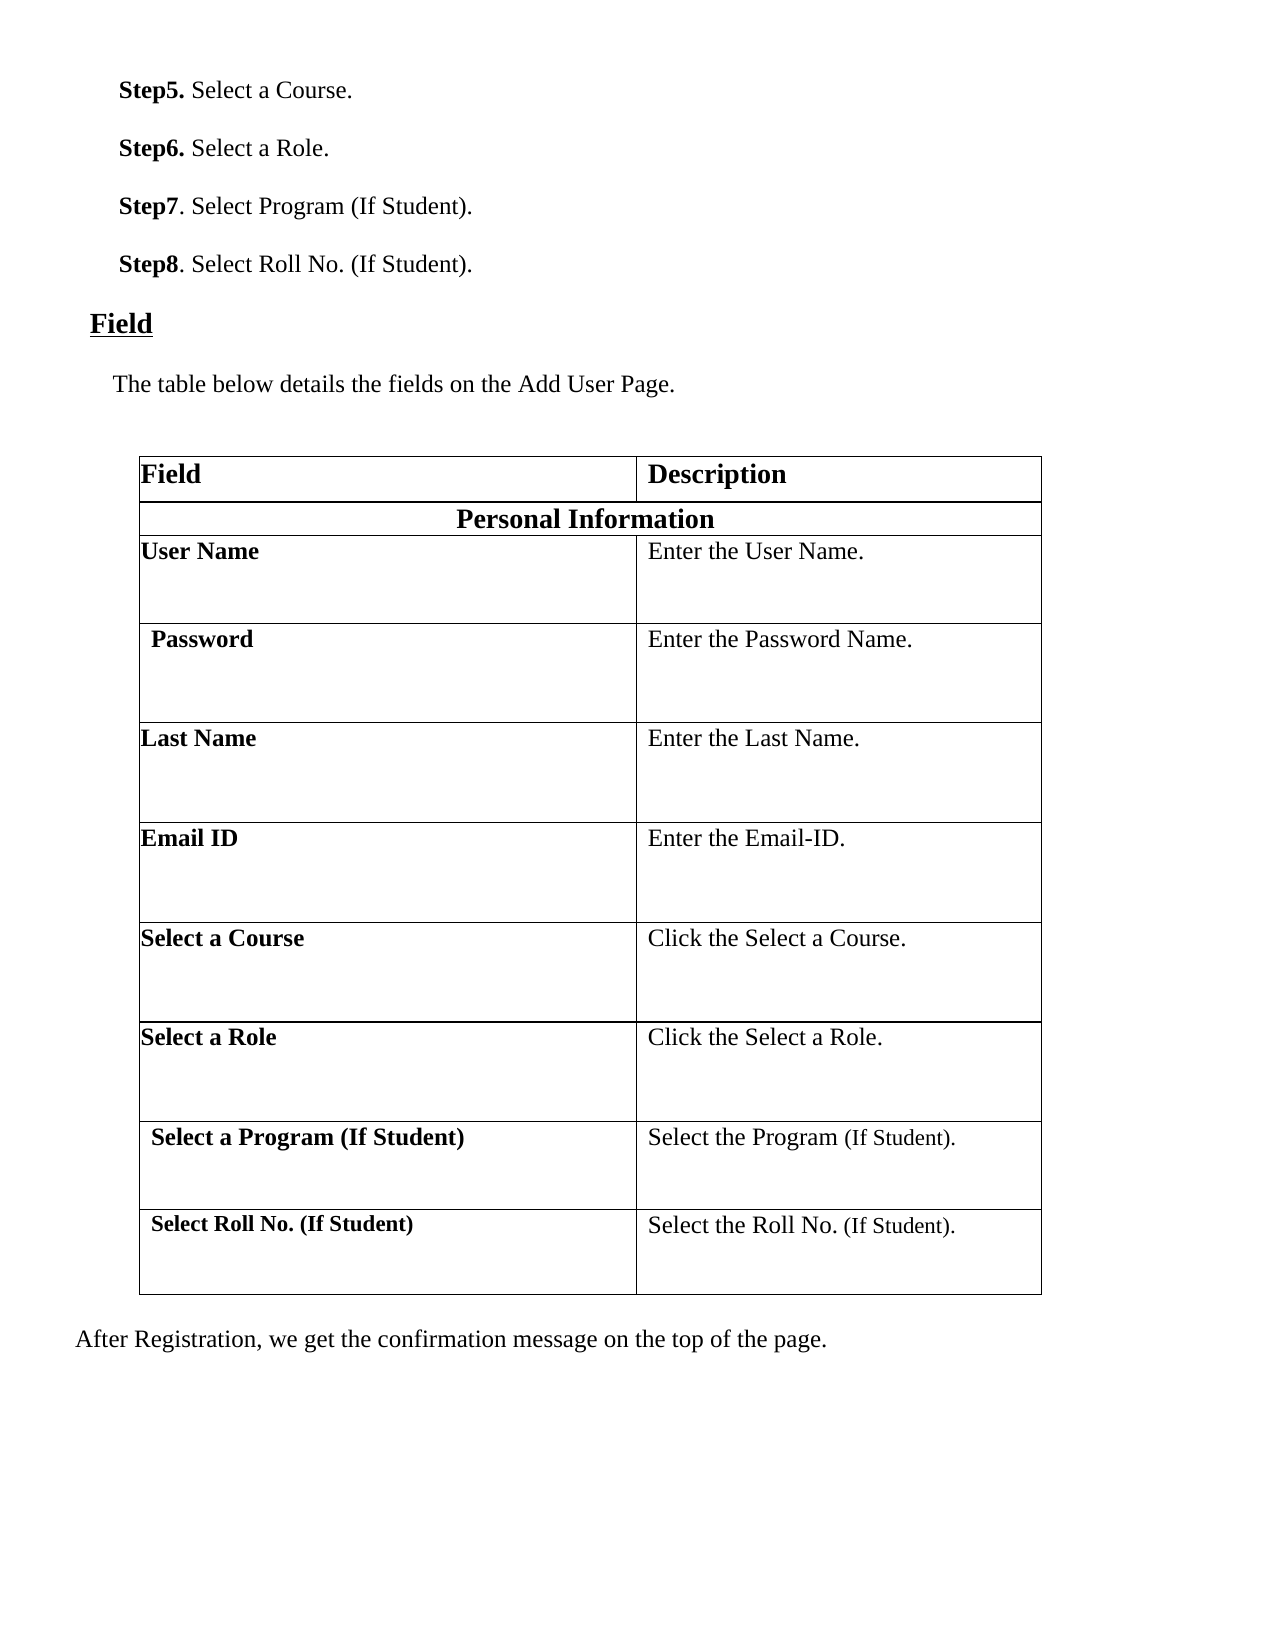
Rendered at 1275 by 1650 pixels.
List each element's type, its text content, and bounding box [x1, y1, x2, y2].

table_cell Enter the User Name. [637, 536, 1041, 623]
table_cell Select the Program (If Student). [637, 1122, 1041, 1209]
table_cell Password [140, 624, 636, 722]
text Step5. Select a Course. [75, 75, 1200, 104]
text Step7. Select Program (If Student). [75, 191, 1200, 219]
table_cell Select a Program (If Student) [140, 1122, 636, 1209]
table_cell Enter the Password Name. [637, 624, 1041, 722]
table_cell Personal Information [140, 503, 1041, 535]
table_cell Select a Role [140, 1023, 636, 1121]
table_cell Select Roll No. (If Student) [140, 1210, 636, 1294]
table_cell Select the Roll No. (If Student). [637, 1210, 1041, 1294]
text The table below details the fields on the Add User Page. [75, 369, 1200, 398]
table_cell Click the Select a Course. [637, 923, 1041, 1021]
table_cell Click the Select a Role. [637, 1023, 1041, 1121]
text Step8. Select Roll No. (If Student). [75, 249, 1200, 277]
table_cell User Name [140, 536, 636, 623]
table_cell Enter the Email-ID. [637, 823, 1041, 922]
table_cell Enter the Last Name. [637, 723, 1041, 822]
text After Registration, we get the confirmation message on the top of the page. [75, 1324, 1200, 1353]
table_cell Select a Course [140, 923, 636, 1021]
text Step6. Select a Role. [75, 133, 1200, 162]
table_header Field [140, 457, 636, 501]
text Field [75, 307, 1200, 340]
table_header Description [637, 457, 1041, 501]
table_cell Email ID [140, 823, 636, 922]
table_cell Last Name [140, 723, 636, 822]
